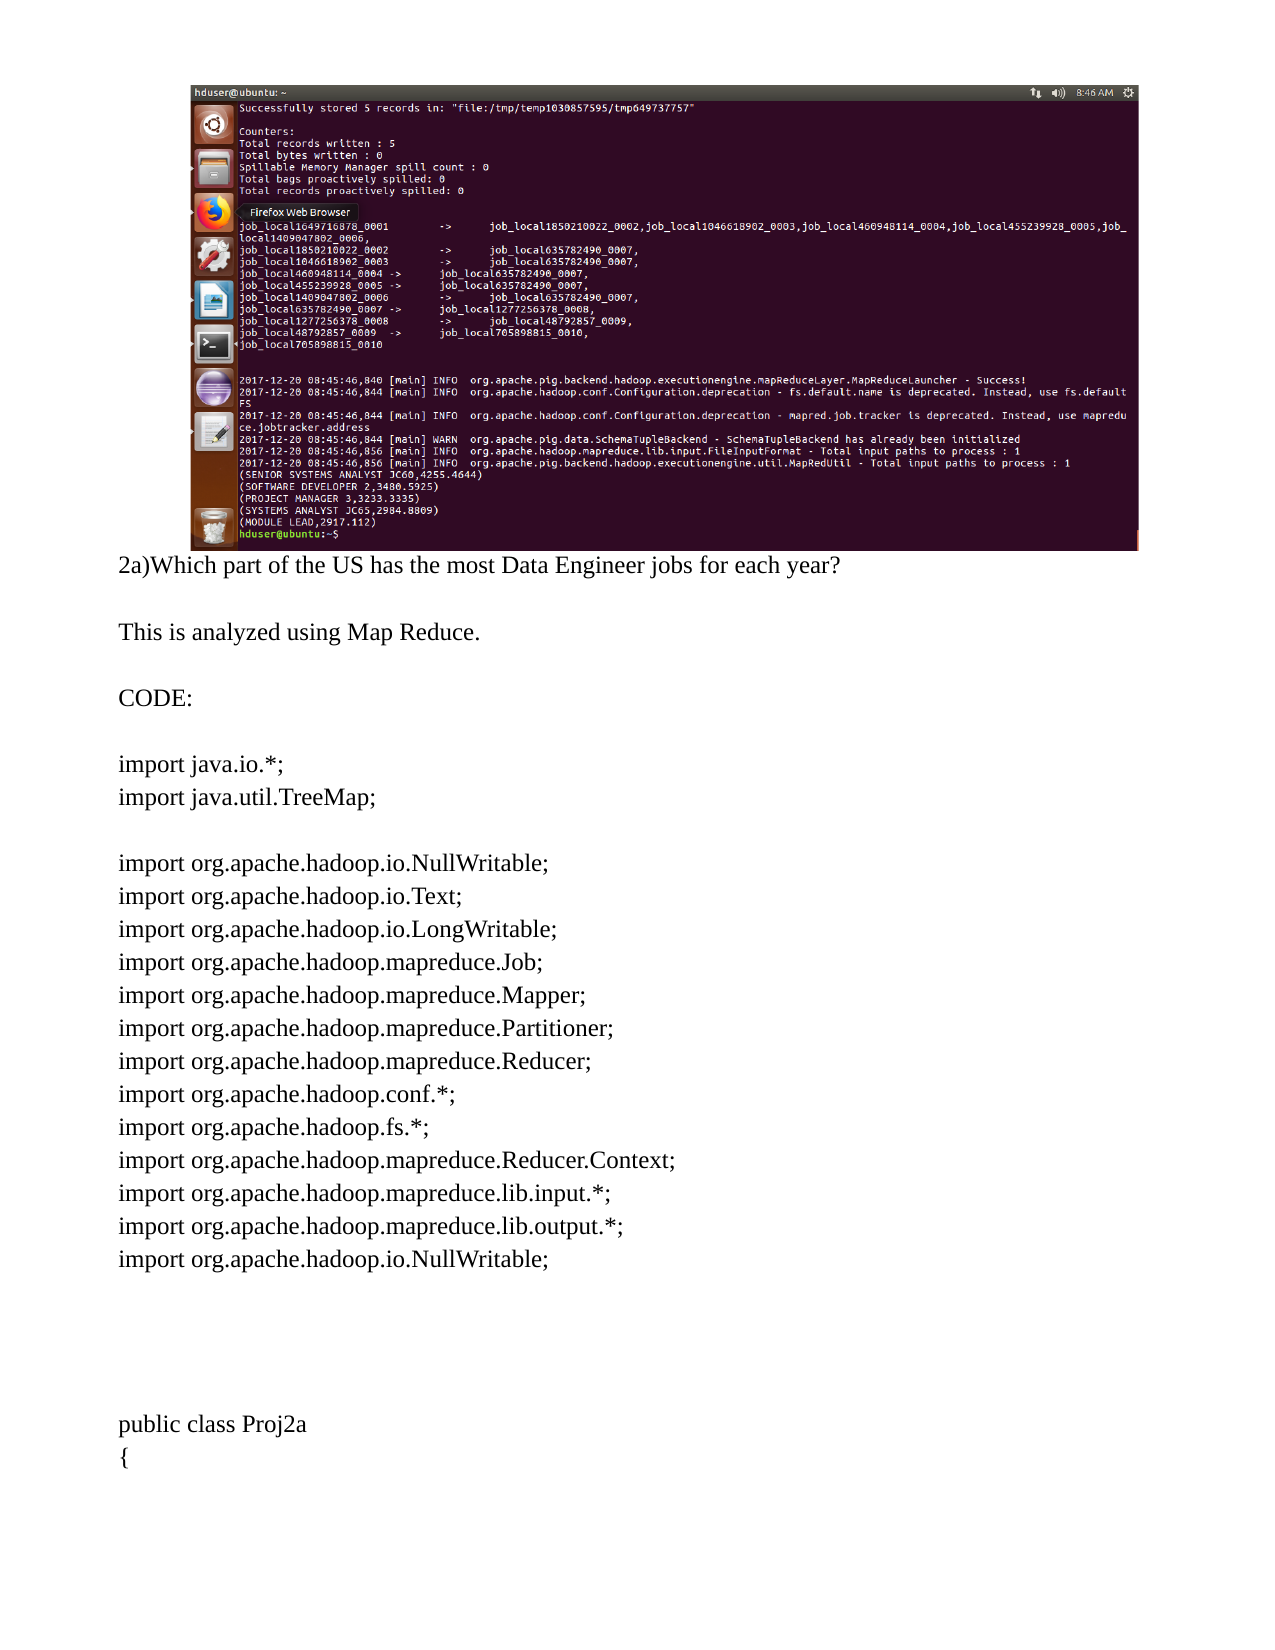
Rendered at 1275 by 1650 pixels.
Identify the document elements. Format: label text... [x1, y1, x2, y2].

text import org.apache.hadoop.io.LongWritable; [118, 914, 1157, 943]
text import org.apache.hadoop.mapreduce.Mapper; [118, 980, 1157, 1009]
text import org.apache.hadoop.mapreduce.Reducer; [118, 1046, 1157, 1075]
text import org.apache.hadoop.mapreduce.lib.output.*; [118, 1211, 1157, 1240]
text import org.apache.hadoop.mapreduce.lib.input.*; [118, 1178, 1157, 1207]
text import org.apache.hadoop.io.NullWritable; [118, 848, 1157, 877]
text import org.apache.hadoop.mapreduce.Reducer.Context; [118, 1145, 1157, 1174]
text import org.apache.hadoop.mapreduce.Job; [118, 947, 1157, 976]
text import java.util.TreeMap; [118, 782, 1157, 811]
text { [118, 1442, 1157, 1471]
text This is analyzed using Map Reduce. [118, 617, 1157, 645]
text import org.apache.hadoop.io.Text; [118, 881, 1157, 909]
text CODE: [118, 683, 1157, 711]
text import org.apache.hadoop.conf.*; [118, 1079, 1157, 1108]
text public class Proj2a [118, 1409, 1157, 1438]
text import org.apache.hadoop.fs.*; [118, 1112, 1157, 1141]
text import org.apache.hadoop.io.NullWritable; [118, 1244, 1157, 1273]
text import org.apache.hadoop.mapreduce.Partitioner; [118, 1013, 1157, 1042]
text 2a)Which part of the US has the most Data Engineer jobs for each year? [118, 108, 1157, 579]
text import java.io.*; [118, 749, 1157, 777]
